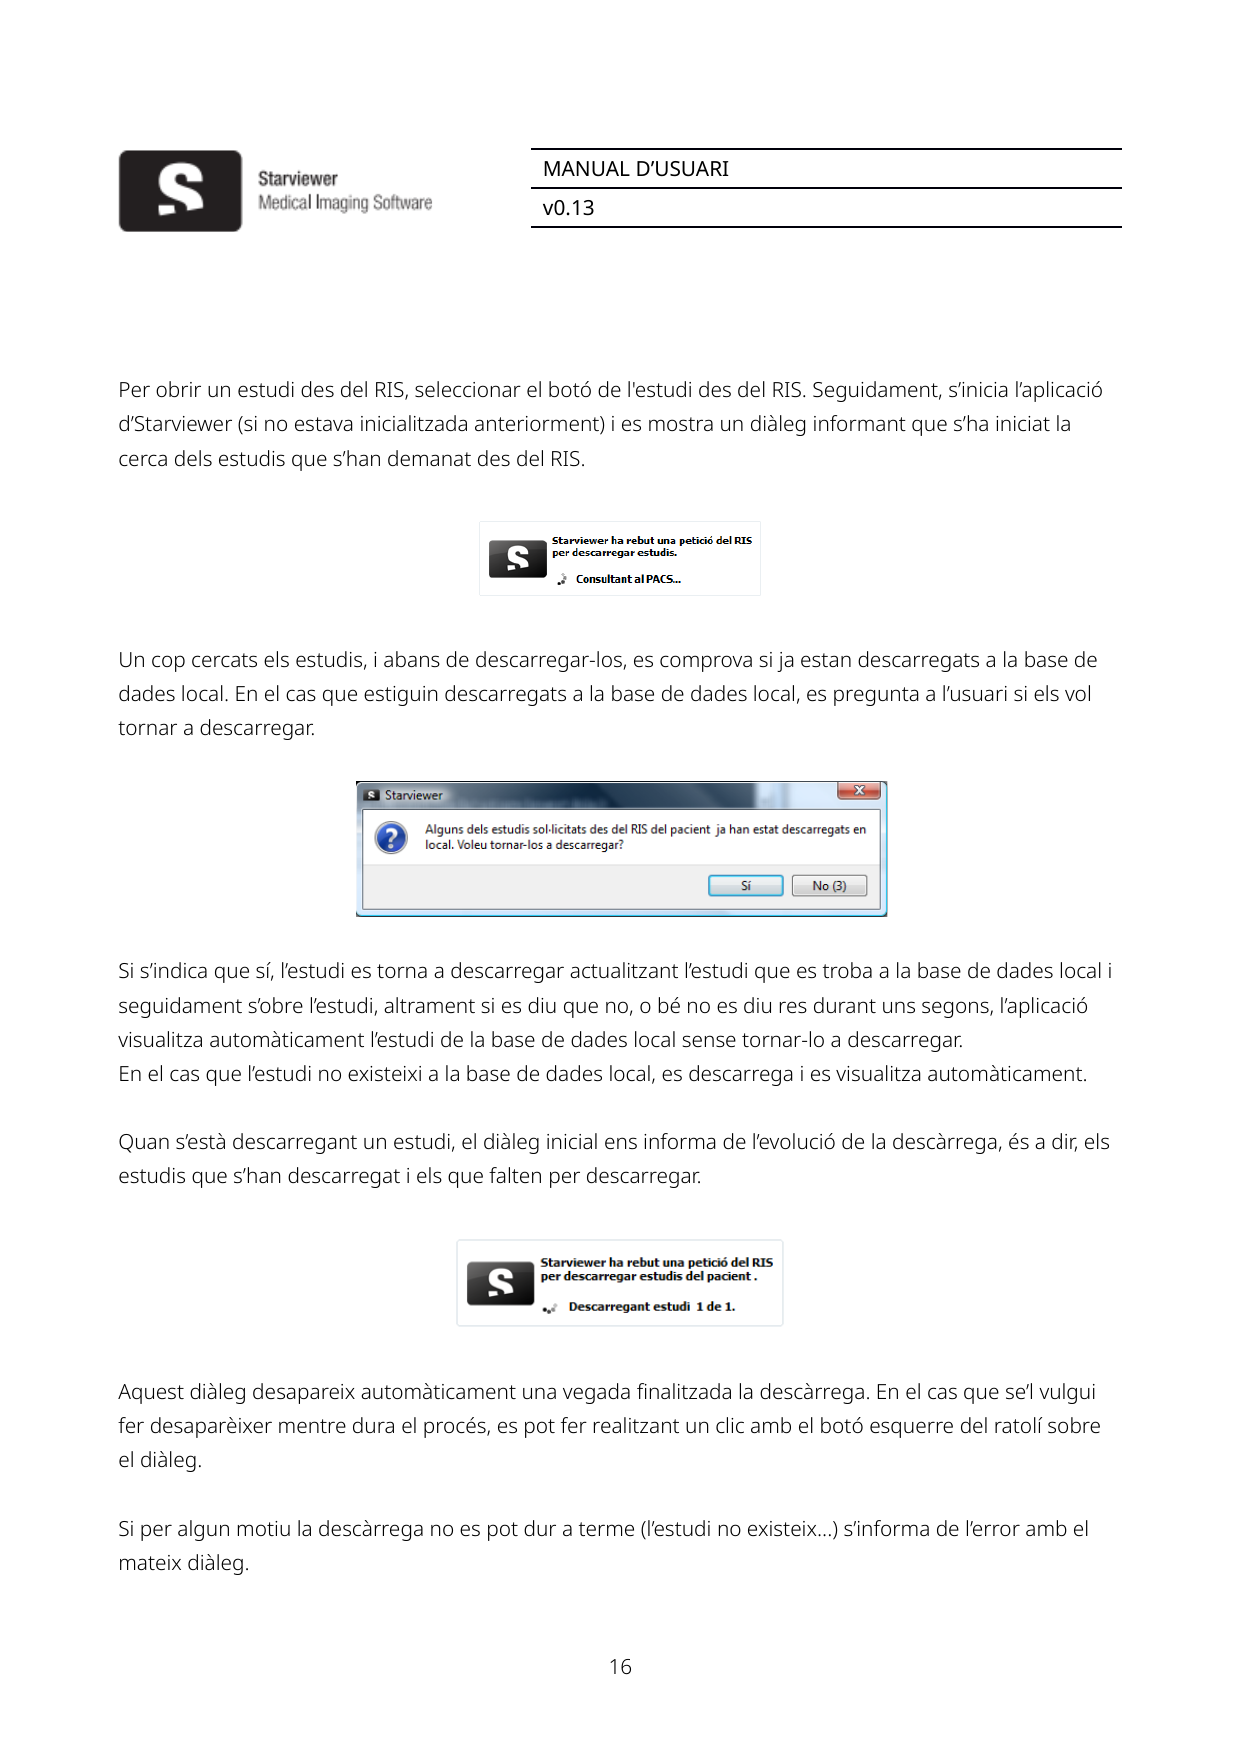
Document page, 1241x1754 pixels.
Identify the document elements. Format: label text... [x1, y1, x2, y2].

text Per obrir un estudi des del RIS, seleccionar el botó de l'estudi des del RIS. Seguidament, s’inicia l’aplicació d’Starviewer (si no estava inicialitzada anteriorment) i es mostra un diàleg informant que s’ha iniciat la cerca dels estudis que s’han demanat des del RIS. [118, 376, 1122, 472]
picture [446, 1229, 794, 1338]
picture [470, 511, 770, 606]
text Quan s’està descarregant un estudi, el diàleg inicial ens informa de l’evolució de la descàrrega, és a dir, els estudis que s’han descarregat i els que falten per descarregar. [118, 1127, 1122, 1189]
text Si s’indica que sí, l’estudi es torna a descarregar actualitzant l’estudi que es troba a la base de dades local i seguidament s’obre l’estudi, altrament si es diu que no, o bé no es diu res durant uns segons, l’aplicació visualitza automàticament l’estudi de la base de dades local sense tornar-lo a descarregar. [118, 957, 1122, 1053]
text Aquest diàleg desapareix automàticament una vegada finalitzada la descàrrega. En el cas que se’l vulgui fer desaparèixer mentre dura el procés, es pot fer realitzant un clic amb el botó esquerre del ratolí sobre el diàleg. [118, 1377, 1122, 1474]
text Un cop cercats els estudis, i abans de descarregar-los, es comprova si ja estan descarregats a la base de dades local. En el cas que estiguin descarregats a la base de dades local, es pregunta a l’usuari si els vol tornar a descarregar. [118, 645, 1122, 742]
picture [356, 781, 888, 917]
text Si per algun motiu la descàrrega no es pot dur a terme (l’estudi no existeix...) s’informa de l’error amb el mateix diàleg. [118, 1514, 1122, 1576]
text En el cas que l’estudi no existeixi a la base de dades local, es descarrega i es visualitza automàticament. [118, 1059, 1122, 1087]
